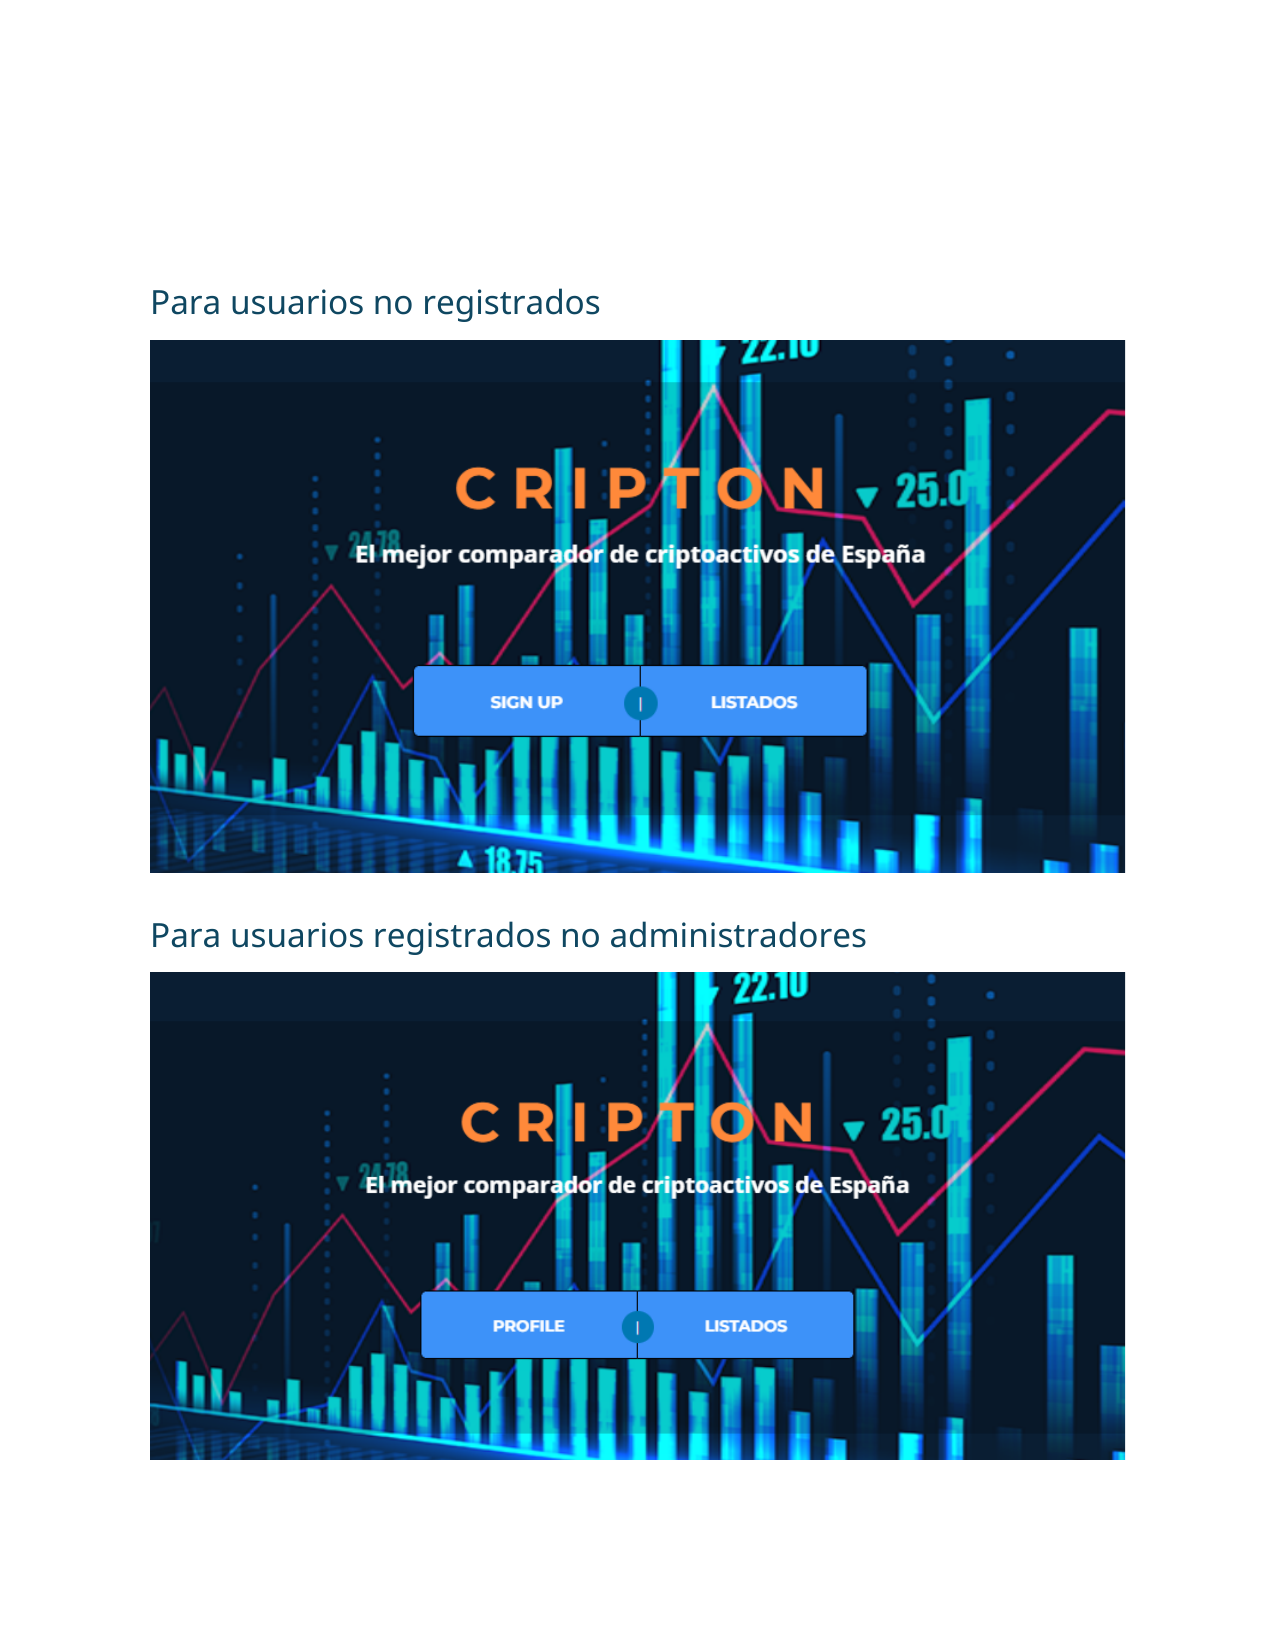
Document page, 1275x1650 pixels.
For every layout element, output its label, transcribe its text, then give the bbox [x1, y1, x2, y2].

subtitle Para usuarios no registrados [150, 279, 1125, 324]
subtitle Para usuarios registrados no administradores [150, 911, 1125, 957]
